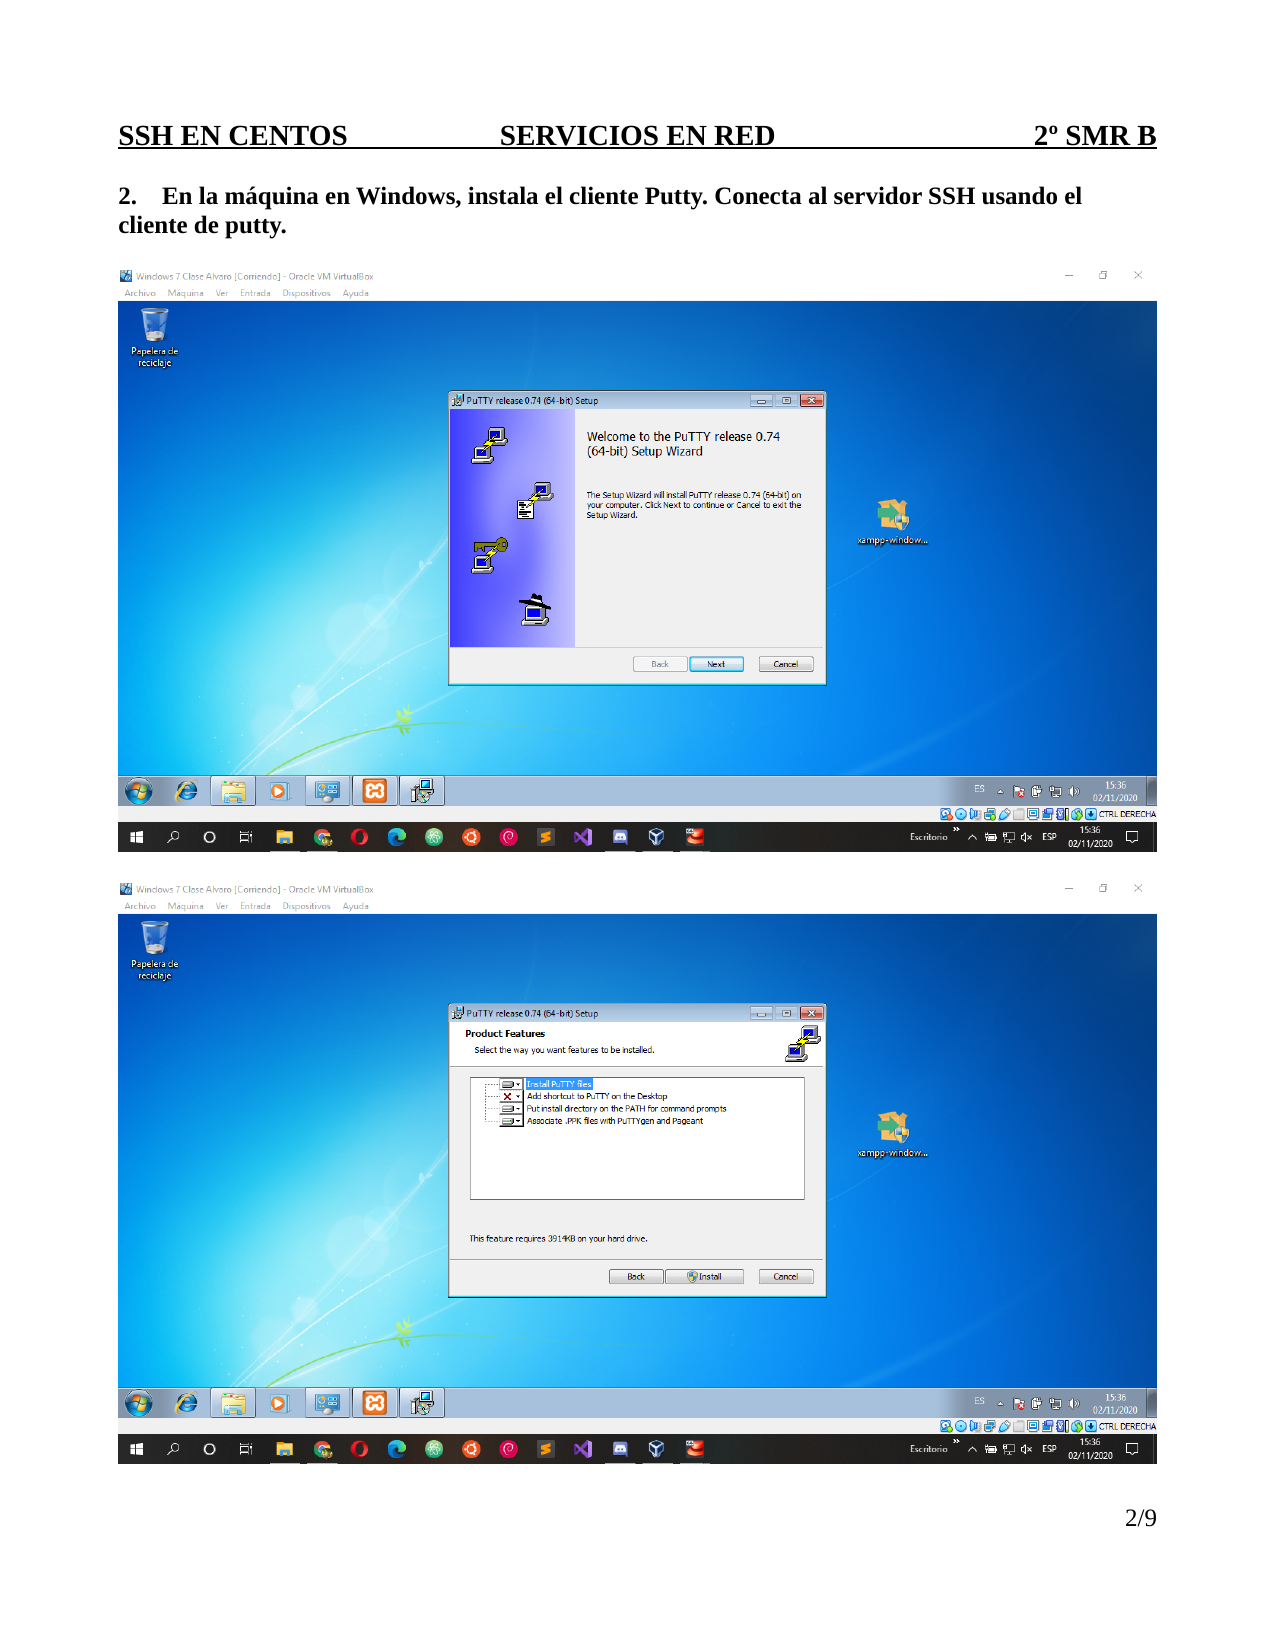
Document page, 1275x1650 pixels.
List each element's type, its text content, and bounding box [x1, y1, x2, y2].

text 2. En la máquina en Windows, instala el cliente Putty. Conecta al servidor SSH usando el cliente de putty. [118, 181, 1157, 239]
picture [118, 267, 1157, 852]
picture [118, 880, 1157, 1464]
